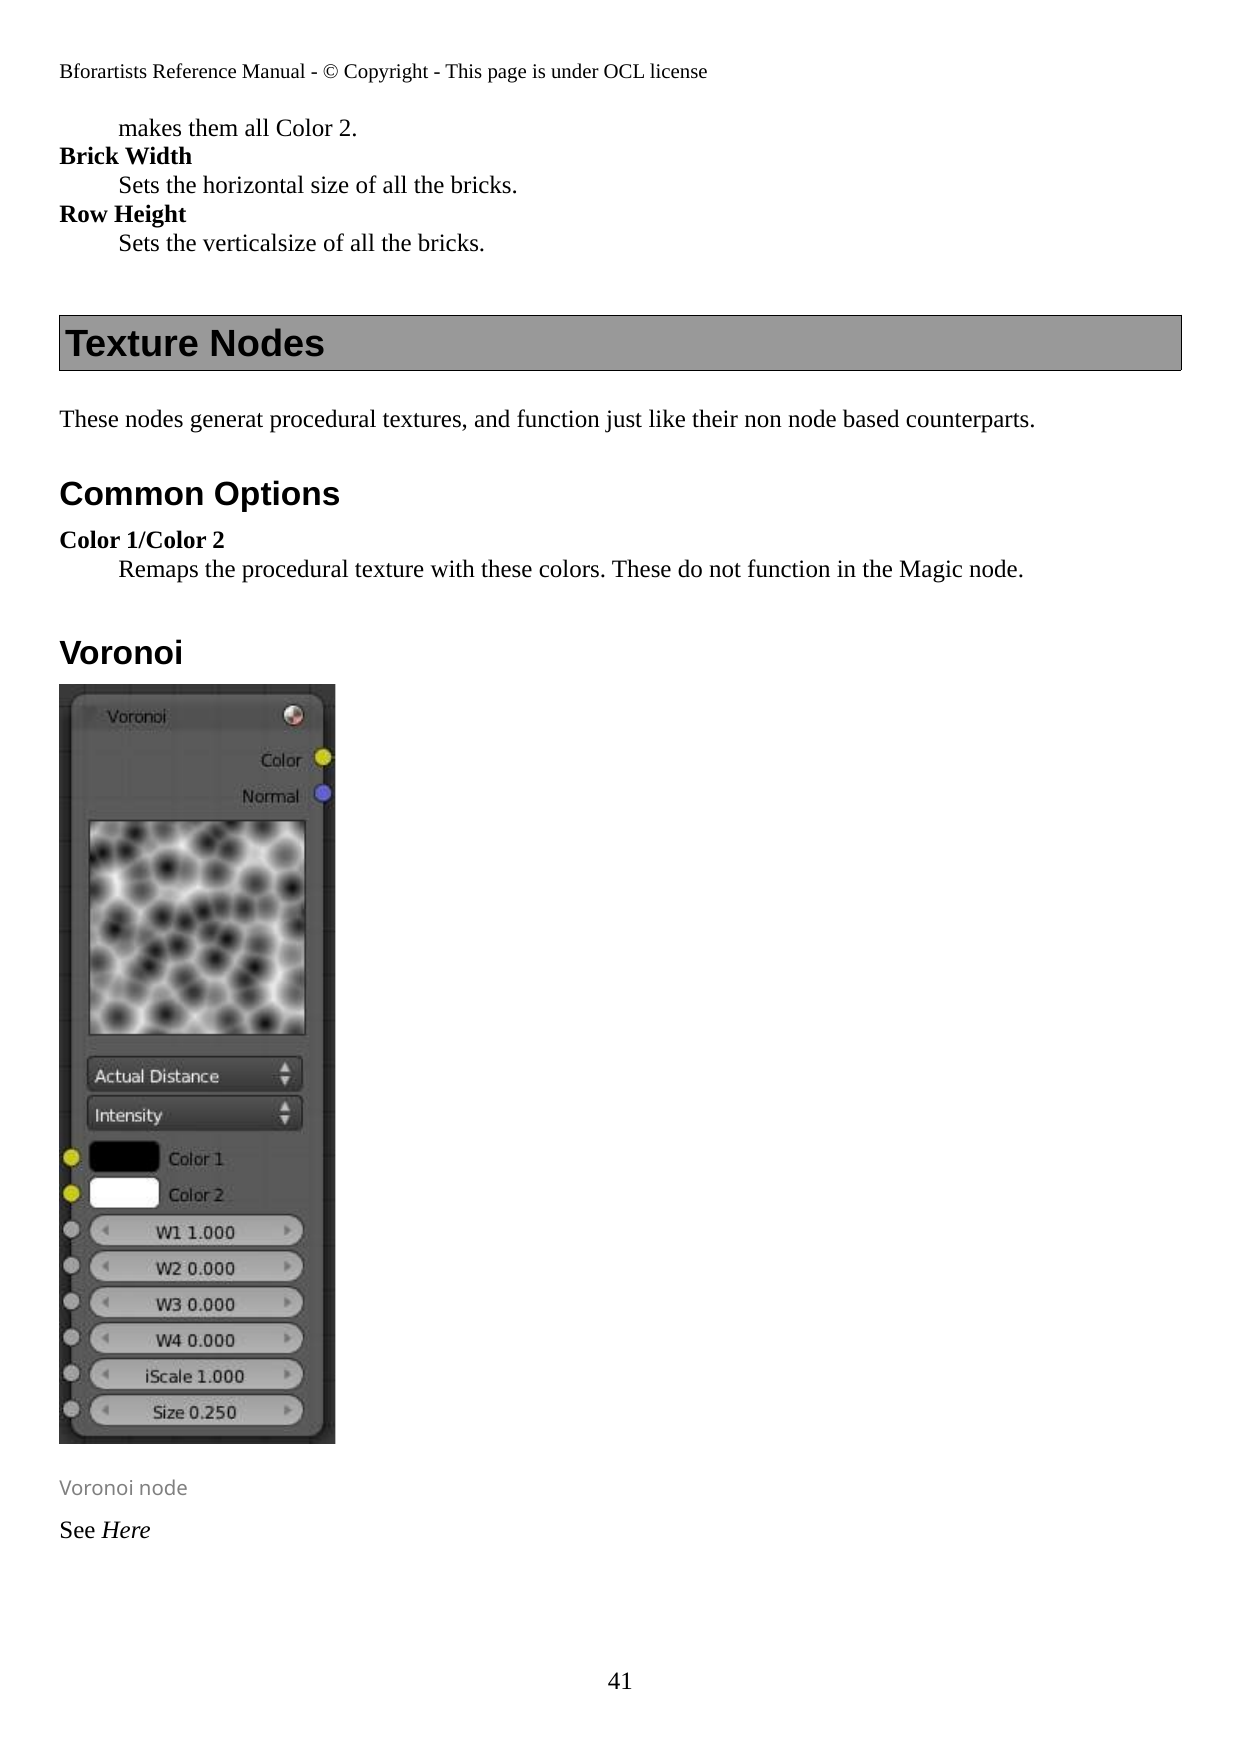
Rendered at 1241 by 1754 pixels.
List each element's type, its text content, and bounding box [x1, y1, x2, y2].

list makes them all Color 2. [118, 113, 1181, 141]
subtitle Brick Width [59, 141, 1181, 170]
text Voronoi node [59, 1469, 1181, 1501]
table_header Texture Nodes [60, 316, 1181, 370]
list Sets the horizontal size of all the bricks. [118, 170, 1181, 199]
text These nodes generat procedural textures, and function just like their non node based counterparts. [59, 404, 1181, 433]
subtitle Voronoi [59, 633, 1181, 672]
list Sets the verticalsize of all the bricks. [118, 228, 1181, 256]
subtitle Color 1/Color 2 [59, 525, 1181, 554]
subtitle Row Height [59, 199, 1181, 228]
list Remaps the procedural texture with these colors. These do not function in the Magic node. [118, 554, 1181, 583]
subtitle Common Options [59, 474, 1181, 513]
picture [59, 684, 336, 1444]
text See Here [59, 1515, 1181, 1544]
